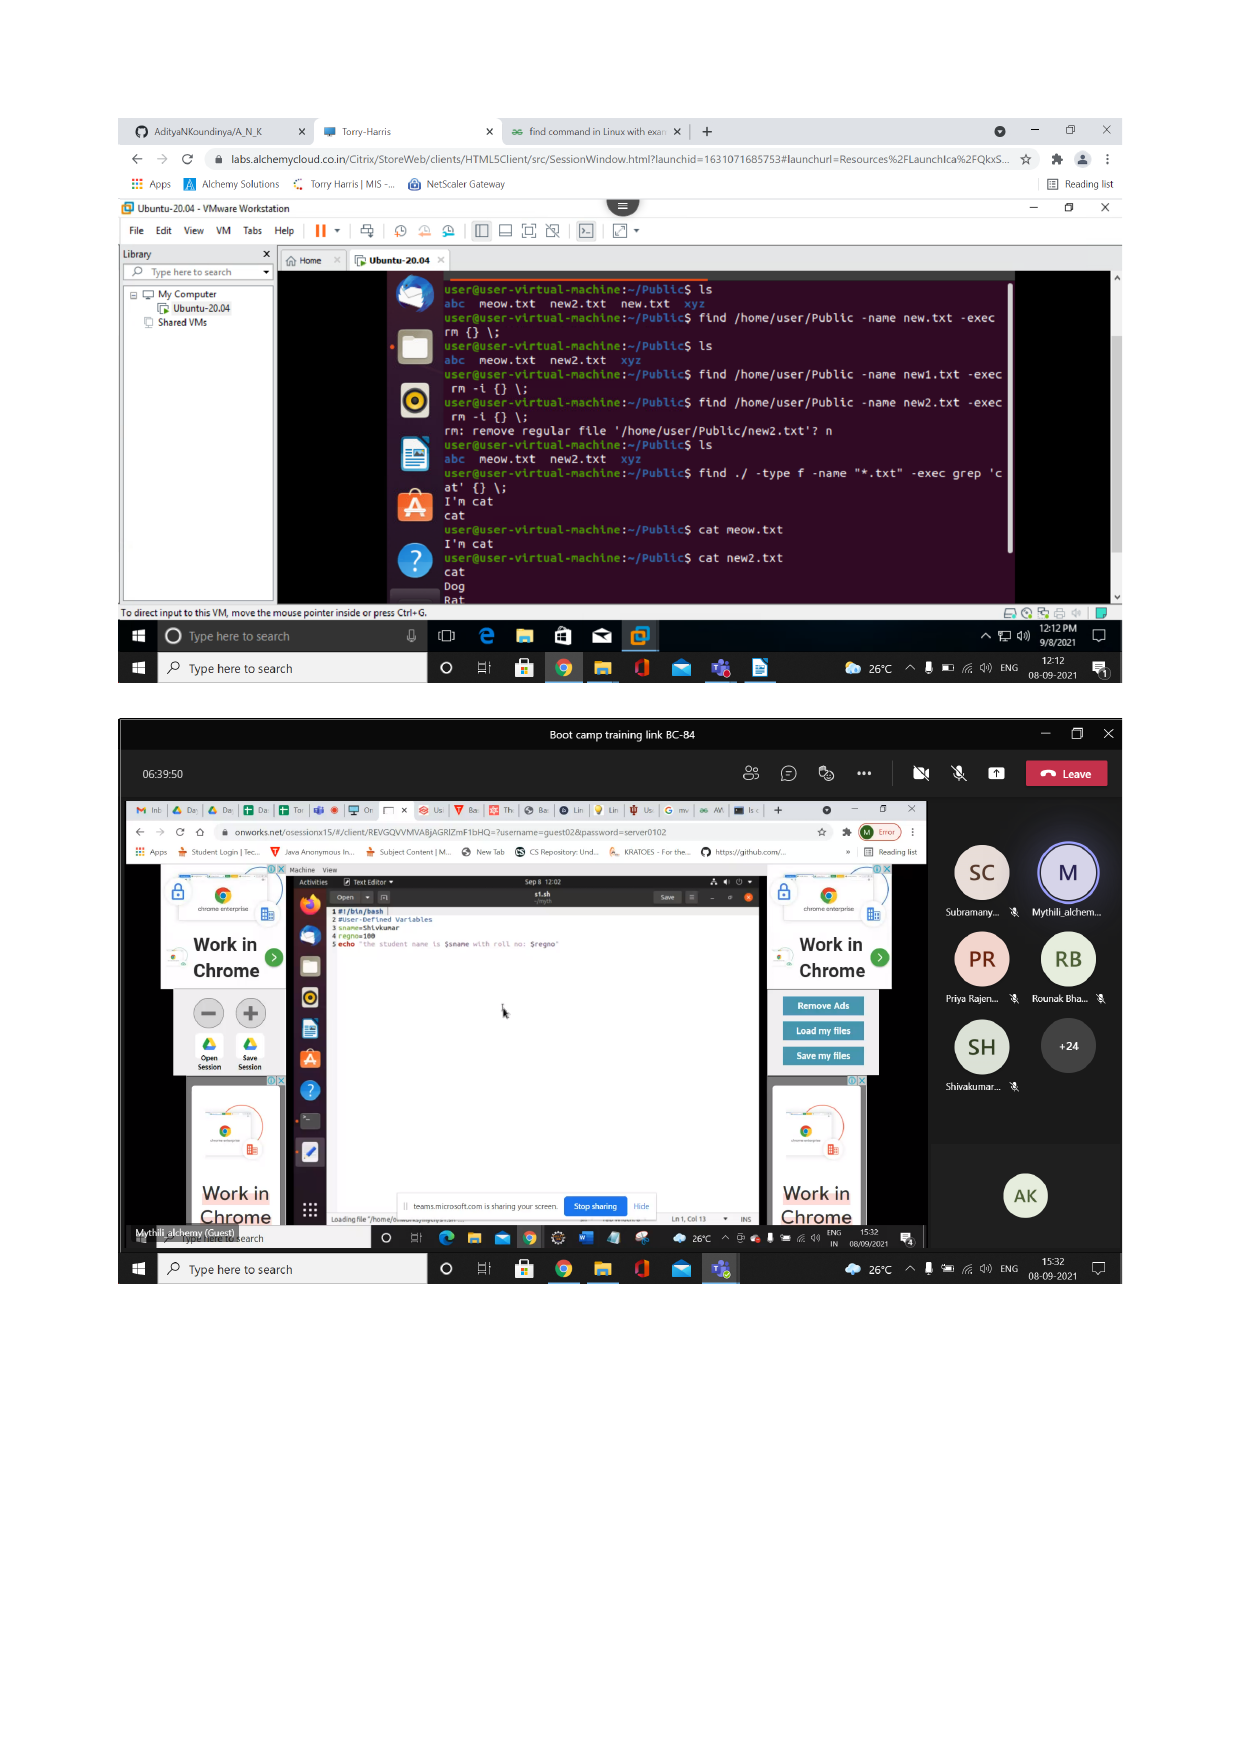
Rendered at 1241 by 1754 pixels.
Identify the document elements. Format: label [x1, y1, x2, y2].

picture [118, 718, 1123, 1284]
picture [118, 118, 1123, 683]
